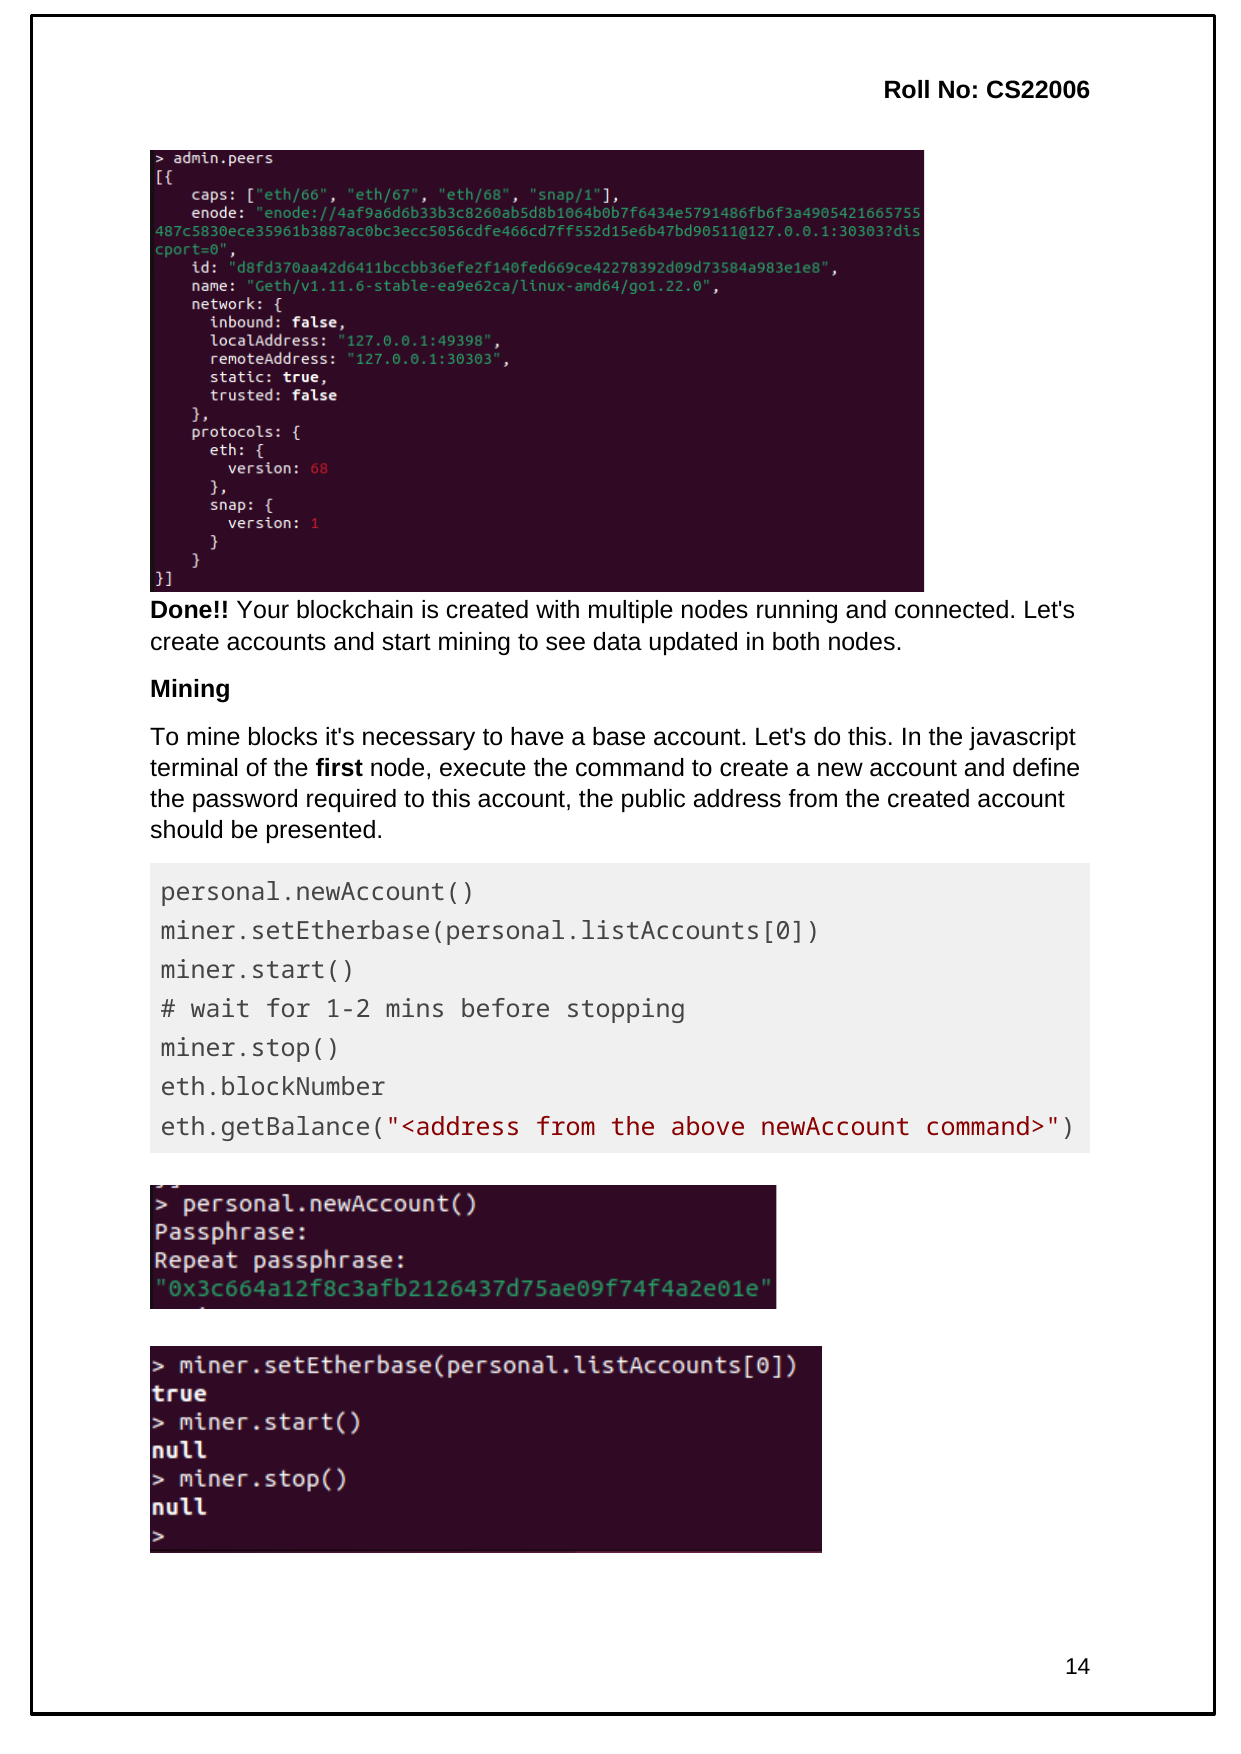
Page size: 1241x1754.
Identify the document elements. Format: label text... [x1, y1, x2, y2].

picture [150, 150, 925, 592]
picture [150, 1346, 822, 1553]
table_header personal.newAccount() miner.setEtherbase(personal.listAccounts[0]) miner.start() # wait for 1-2 mins before stopping miner.stop() eth.blockNumber eth.getBalance("<address from the above newAccount command>") [150, 863, 1090, 1153]
text To mine blocks it's necessary to have a base account. Let's do this. In the javascript terminal of the first node, execute the command to create a new account and define the password required to this account, the public address from the created account should be presented. [150, 722, 1090, 844]
picture [150, 1185, 777, 1309]
text Mining [150, 674, 1090, 703]
text Done!! Your blockchain is created with multiple nodes running and connected. Let's create accounts and start mining to see data updated in both nodes. [150, 595, 1090, 655]
